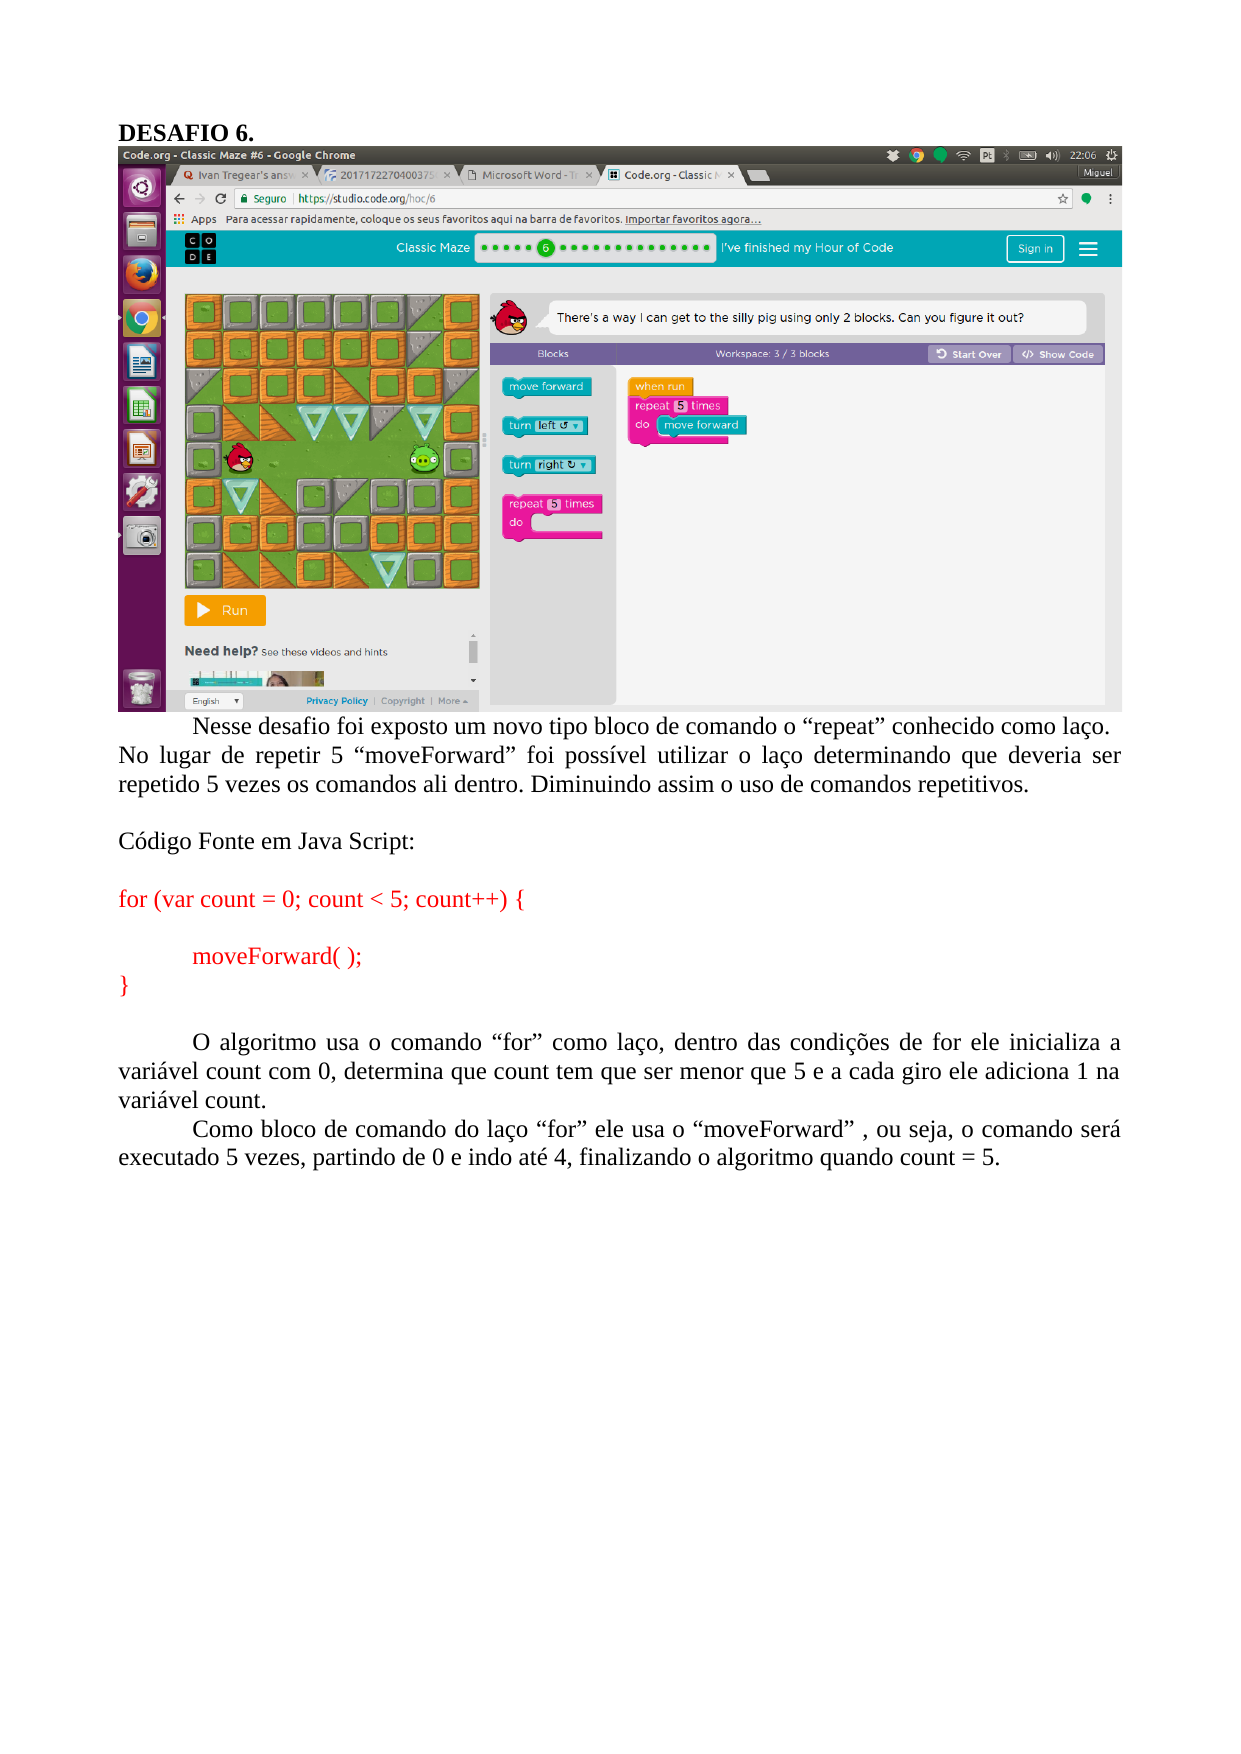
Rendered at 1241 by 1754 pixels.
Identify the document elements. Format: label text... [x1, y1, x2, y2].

text Código Fonte em Java Script: [118, 826, 1122, 855]
text Como bloco de comando do laço “for” ele usa o “moveForward” , ou seja, o comando será executado 5 vezes, partindo de 0 e indo até 4, finalizando o algoritmo quando count = 5. [118, 1114, 1122, 1171]
text for (var count = 0; count < 5; count++) { [118, 884, 1122, 912]
text Nesse desafio foi exposto um novo tipo bloco de comando o “repeat” conhecido como laço. [118, 712, 1122, 740]
picture [118, 146, 1123, 712]
text DESAFIO 6. [118, 118, 1122, 146]
text No lugar de repetir 5 “moveForward” foi possível utilizar o laço determinando que deveria ser repetido 5 vezes os comandos ali dentro. Diminuindo assim o uso de comandos repetitivos. [118, 740, 1122, 797]
text moveForward( ); [118, 941, 1122, 970]
text O algoritmo usa o comando “for” como laço, dentro das condições de for ele inicializa a variável count com 0, determina que count tem que ser menor que 5 e a cada giro ele adiciona 1 na variável count. [118, 1027, 1122, 1114]
text } [118, 970, 1122, 999]
